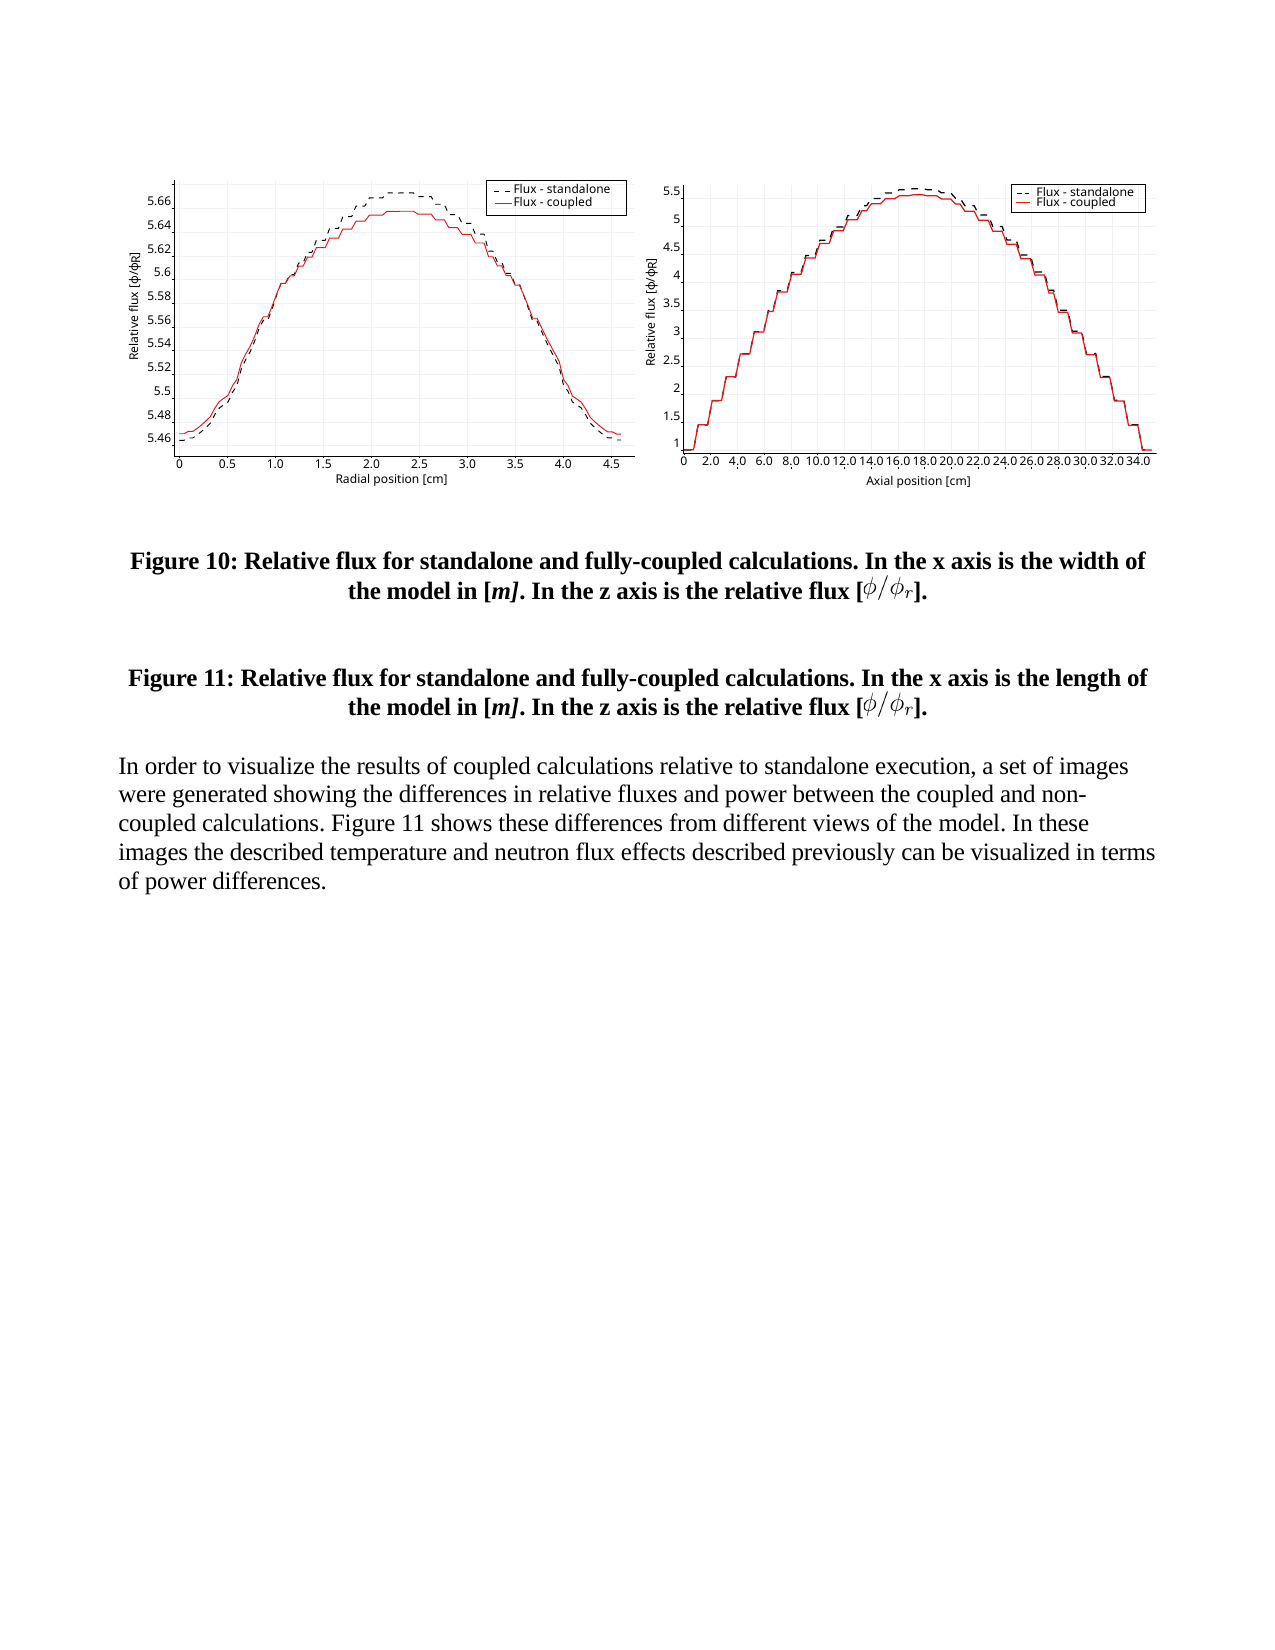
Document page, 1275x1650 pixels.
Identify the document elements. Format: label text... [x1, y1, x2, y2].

table_header [118, 489, 637, 518]
picture [863, 691, 913, 717]
text Figure 10: Relative flux for standalone and fully-coupled calculations. In the x axis is the width of the model in [m]. In the z axis is the relative flux []. [118, 546, 1157, 605]
picture [863, 575, 913, 600]
table_header [638, 489, 1157, 518]
text Figure 11: Relative flux for standalone and fully-coupled calculations. In the x axis is the length of the model in [m]. In the z axis is the relative flux []. [118, 663, 1157, 722]
text In order to visualize the results of coupled calculations relative to standalone execution, a set of images were generated showing the differences in relative fluxes and power between the coupled and non-coupled calculations. Figure 11 shows these differences from different views of the model. In these images the described temperature and neutron flux effects described previously can be visualized in terms of power differences. [118, 751, 1157, 894]
